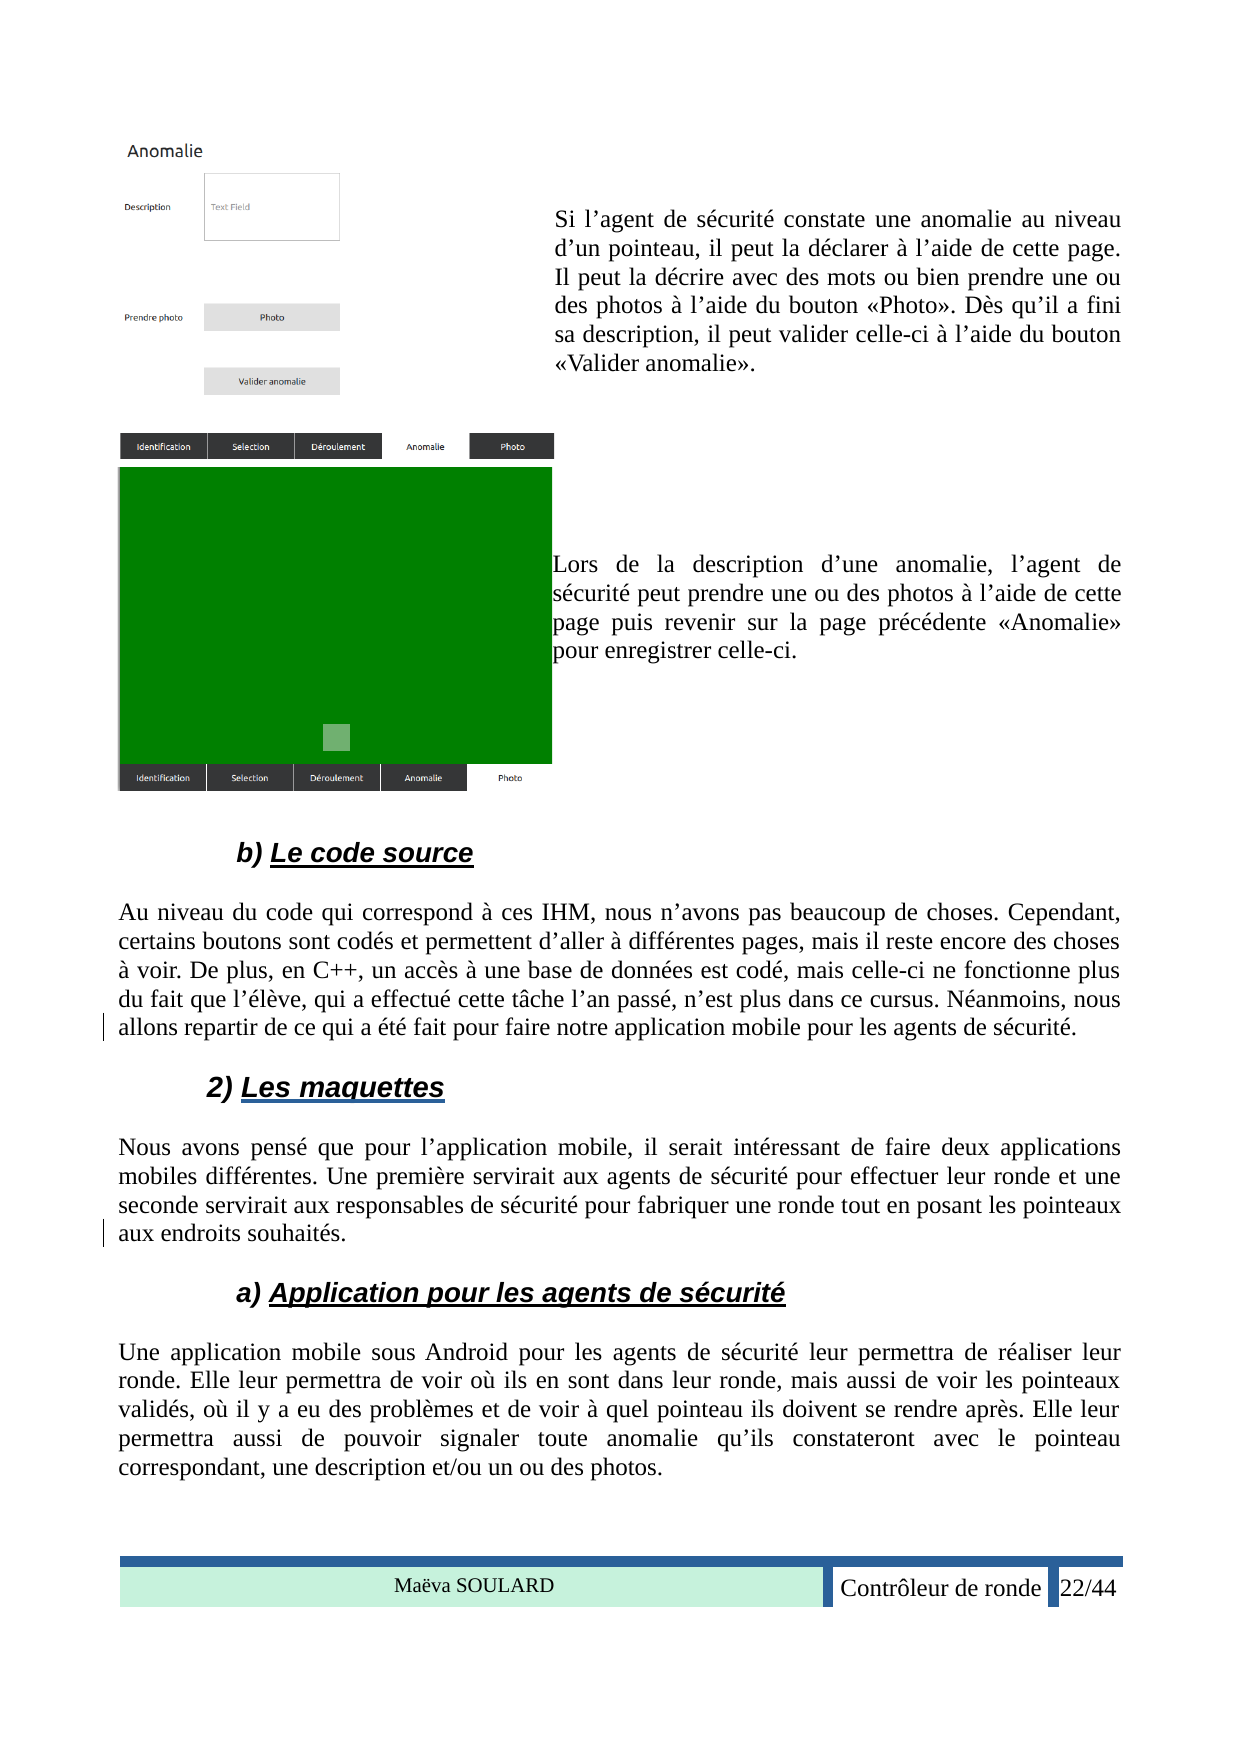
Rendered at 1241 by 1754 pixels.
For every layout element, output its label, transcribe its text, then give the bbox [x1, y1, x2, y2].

subtitle Le code source [118, 837, 1122, 869]
picture [117, 467, 553, 791]
text Au niveau du code qui correspond à ces IHM, nous n’avons pas beaucoup de choses. Cependant, certains boutons sont codés et permettent d’aller à différentes pages, mais il reste encore des choses à voir. De plus, en C++, un accès à une base de données est codé, mais celle-ci ne fonctionne plus du fait que l’élève, qui a effectué cette tâche l’an passé, n’est plus dans ce cursus. Néanmoins, nous allons repartir de ce qui a été fait pour faire notre application mobile pour les agents de sécurité. [118, 897, 1122, 1041]
text Une application mobile sous Android pour les agents de sécurité leur permettra de réaliser leur ronde. Elle leur permettra de voir où ils en sont dans leur ronde, mais aussi de voir les pointeaux validés, où il y a eu des problèmes et de voir à quel pointeau ils doivent se rendre après. Elle leur permettra aussi de pouvoir signaler toute anomalie qu’ils constateront avec le pointeau correspondant, une description et/ou un ou des photos. [118, 1337, 1122, 1480]
subtitle Les maquettes [118, 1070, 1122, 1103]
text Lors de la description d’une anomalie, l’agent de sécurité peut prendre une ou des photos à l’aide de cette page puis revenir sur la page précédente «Anomalie» pour enregistrer celle-ci. [553, 549, 1122, 664]
text Nous avons pensé que pour l’application mobile, il serait intéressant de faire deux applications mobiles différentes. Une première servirait aux agents de sécurité pour effectuer leur ronde et une seconde servirait aux responsables de sécurité pour fabriquer une ronde tout en posant les pointeaux aux endroits souhaités. [118, 1132, 1122, 1247]
subtitle Application pour les agents de sécurité [118, 1276, 1122, 1308]
picture [120, 133, 555, 459]
text Si l’agent de sécurité constate une anomalie au niveau d’un pointeau, il peut la déclarer à l’aide de cette page. Il peut la décrire avec des mots ou bien prendre une ou des photos à l’aide du bouton «Photo». Dès qu’il a fini sa description, il peut valider celle-ci à l’aide du bouton «Valider anomalie». [555, 204, 1122, 377]
